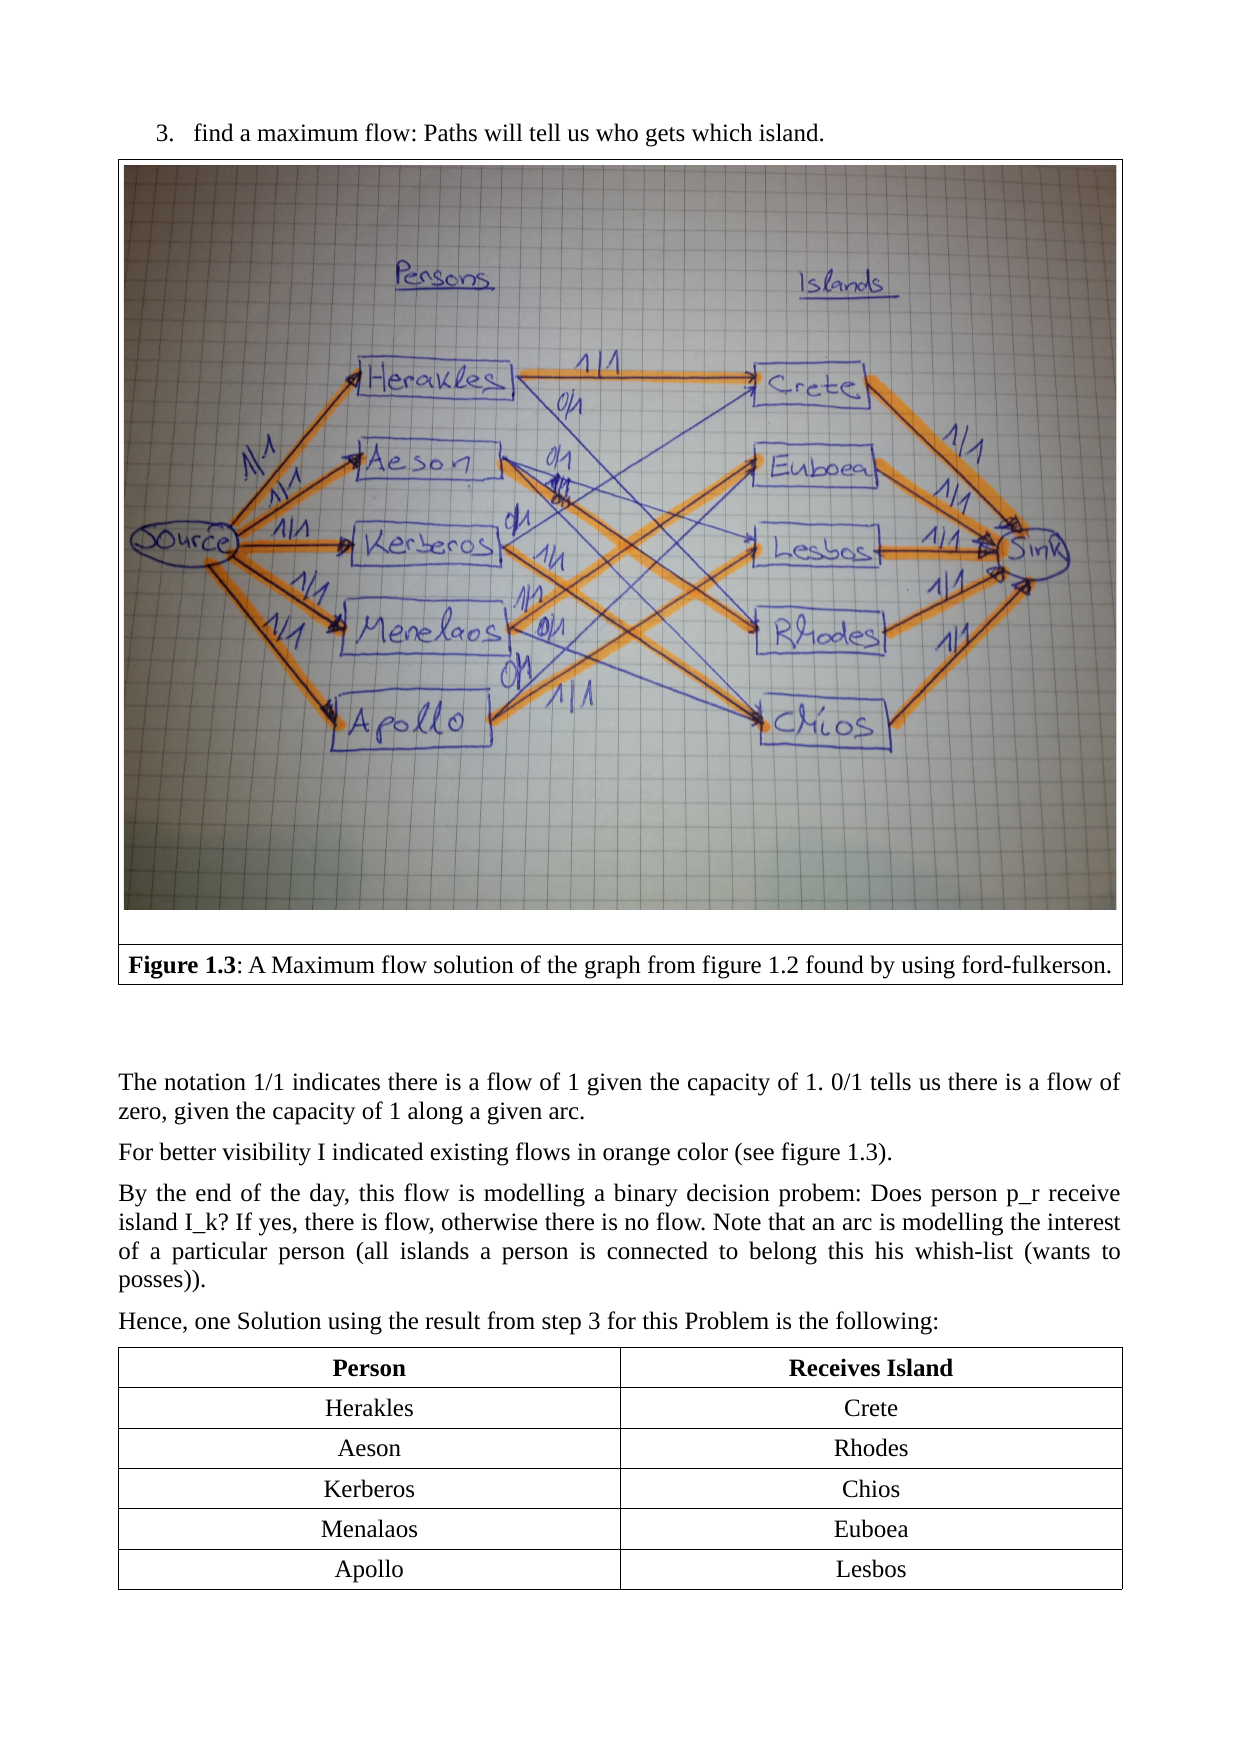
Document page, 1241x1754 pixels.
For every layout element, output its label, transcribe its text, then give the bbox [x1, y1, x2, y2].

table_cell Chios [621, 1469, 1122, 1508]
table_header Receives Island [621, 1348, 1122, 1387]
text By the end of the day, this flow is modelling a binary decision probem: Does person p_r receive island I_k? If yes, there is flow, otherwise there is no flow. Note that an arc is modelling the interest of a particular person (all islands a person is connected to belong this his whish-list (wants to posses)). [118, 1178, 1122, 1293]
text For better visibility I indicated existing flows in orange color (see figure 1.3). [118, 1137, 1122, 1166]
picture [123, 165, 1117, 910]
table_header [119, 160, 1122, 909]
table_cell Figure 1.3: A Maximum flow solution of the graph from figure 1.2 found by using ford-fulkerson. [119, 945, 1122, 984]
table_cell Rhodes [621, 1429, 1122, 1468]
table_header Person [119, 1348, 620, 1387]
text The notation 1/1 indicates there is a flow of 1 given the capacity of 1. 0/1 tells us there is a flow of zero, given the capacity of 1 along a given arc. [118, 1067, 1122, 1124]
table_cell Herakles [119, 1388, 620, 1428]
table_header [119, 910, 1122, 944]
text Hence, one Solution using the result from step 3 for this Problem is the following: [118, 1306, 1122, 1334]
table_cell Crete [621, 1388, 1122, 1428]
table_cell Euboea [621, 1509, 1122, 1548]
table_cell Lesbos [621, 1550, 1122, 1589]
table_cell Kerberos [119, 1469, 620, 1508]
table_cell Menalaos [119, 1509, 620, 1548]
table_cell Aeson [119, 1429, 620, 1468]
list find a maximum flow: Paths will tell us who gets which island. [156, 118, 1122, 147]
table_cell Apollo [119, 1550, 620, 1589]
